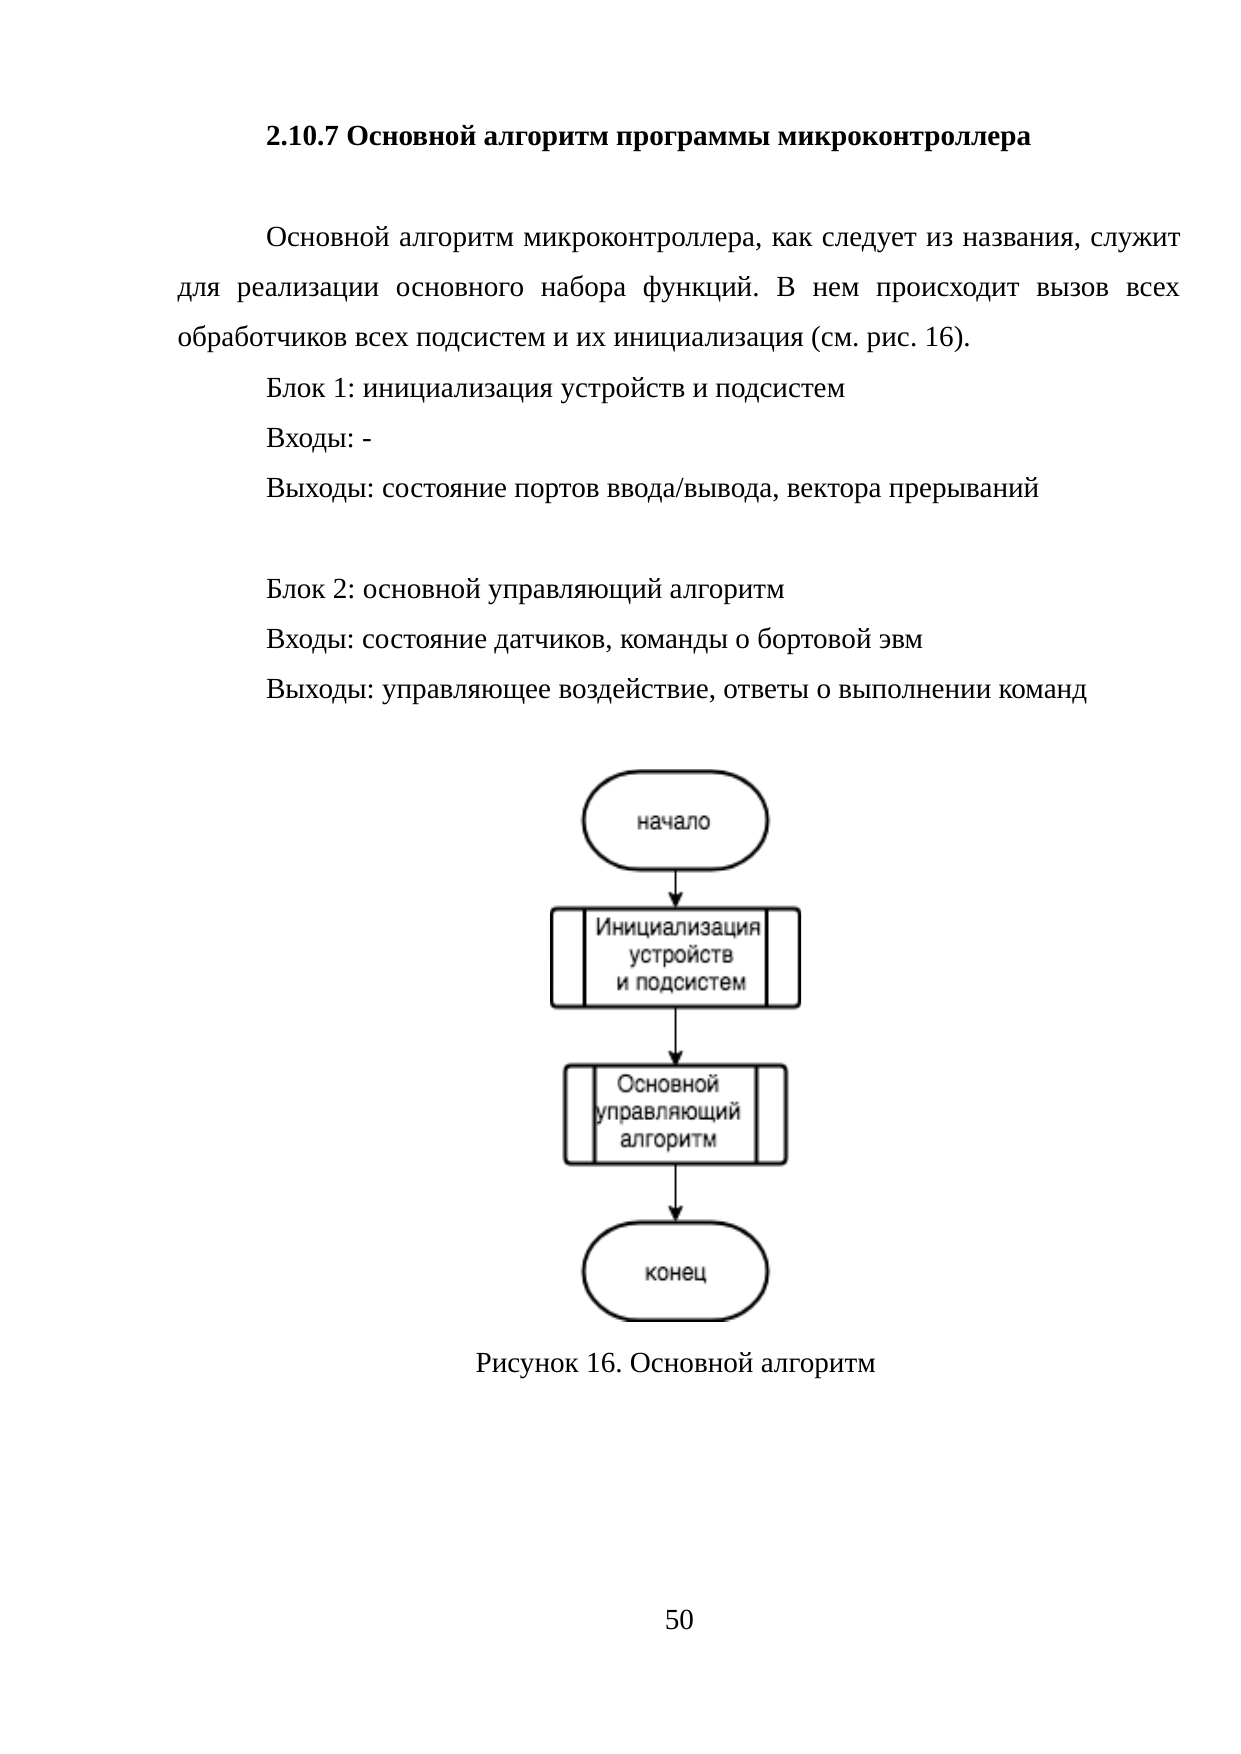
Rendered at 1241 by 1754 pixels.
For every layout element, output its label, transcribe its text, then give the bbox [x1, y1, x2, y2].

text Выходы: состояние портов ввода/вывода, вектора прерываний [177, 470, 1181, 504]
text Рисунок 16. Основной алгоритм [177, 769, 1181, 1378]
text Блок 2: основной управляющий алгоритм [177, 571, 1181, 604]
text Входы: состояние датчиков, команды о бортовой эвм [177, 621, 1181, 655]
text Входы: - [177, 420, 1181, 453]
picture [550, 769, 802, 1322]
text Основной алгоритм микроконтроллера, как следует из названия, служит для реализации основного набора функций. В нем происходит вызов всех обработчиков всех подсистем и их инициализация (см. рис. 16). [177, 219, 1181, 353]
text Выходы: управляющее воздействие, ответы о выполнении команд [177, 672, 1181, 705]
text Блок 1: инициализация устройств и подсистем [177, 370, 1181, 403]
subtitle 2.10.7 Основной алгоритм программы микроконтроллера [177, 118, 1181, 152]
